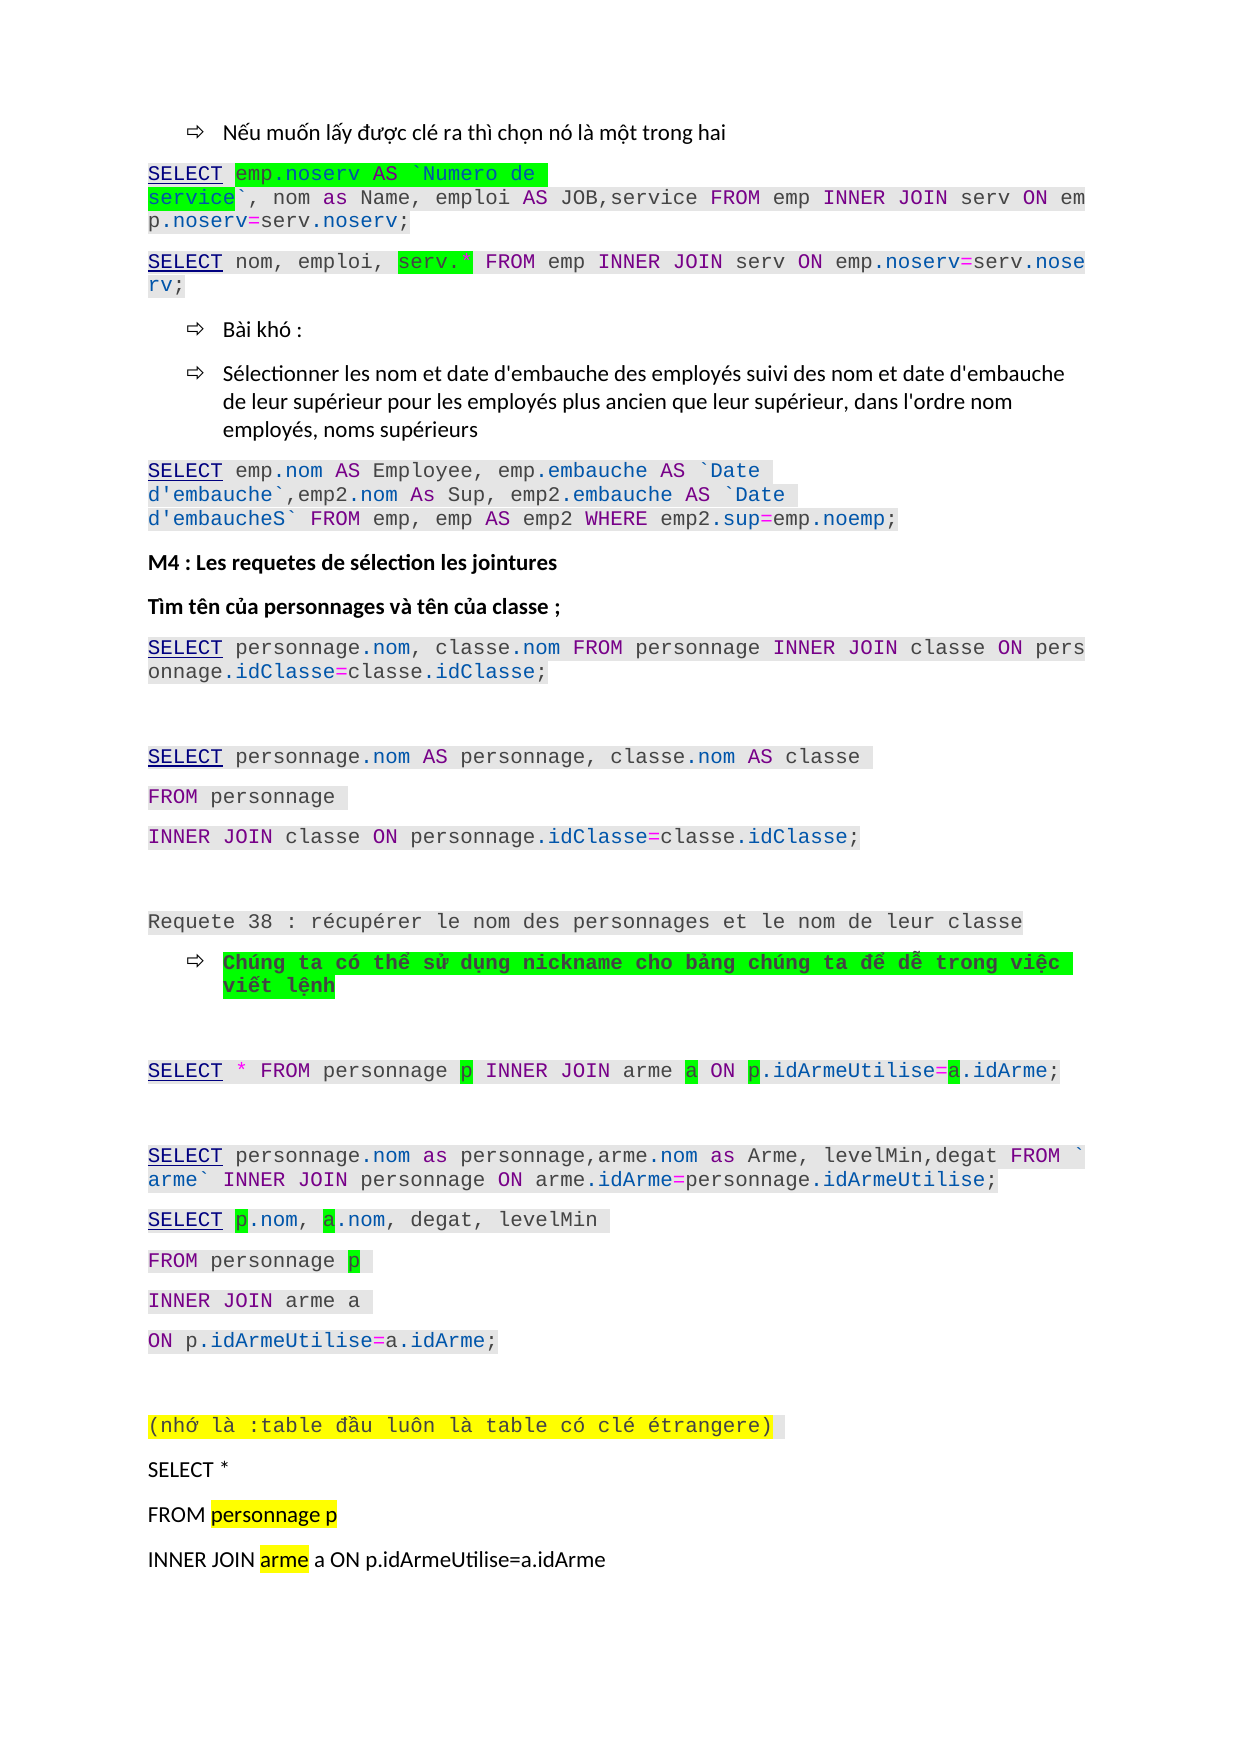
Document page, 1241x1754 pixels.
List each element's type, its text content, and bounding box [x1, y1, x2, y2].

text INNER JOIN arme a ON p.idArmeUtilise=a.idArme [148, 1545, 1093, 1573]
text ON p.idArmeUtilise=a.idArme; [148, 1330, 1093, 1354]
text SELECT * [148, 1456, 1093, 1484]
list Sélectionner les nom et date d'embauche des employés suivi des nom et date d'embauche de leur supérieur pour les employés plus ancien que leur supérieur, dans l'ordre nom employés, noms supérieurs [185, 359, 1093, 443]
text SELECT nom, emploi, serv.* FROM emp INNER JOIN serv ON emp.noserv=serv.noserv; [148, 251, 1093, 298]
text SELECT emp.noserv AS `Numero de service`, nom as Name, emploi AS JOB,service FROM emp INNER JOIN serv ON emp.noserv=serv.noserv; [148, 163, 1093, 234]
text Requete 38 : récupérer le nom des personnages et le nom de leur classe [148, 911, 1093, 935]
text SELECT personnage.nom, classe.nom FROM personnage INNER JOIN classe ON personnage.idClasse=classe.idClasse; [148, 637, 1093, 684]
text FROM personnage p [148, 1250, 1093, 1273]
text FROM personnage p [148, 1500, 1093, 1528]
text M4 : Les requetes de sélection les jointures [148, 548, 1093, 576]
list Chúng ta có thể sử dụng nickname cho bảng chúng ta để dễ trong việc viết lệnh [185, 952, 1093, 999]
list Bài khó : [185, 315, 1093, 343]
list Nếu muốn lấy được clé ra thì chọn nó là một trong hai [185, 118, 1093, 147]
text SELECT personnage.nom AS personnage, classe.nom AS classe [148, 746, 1093, 769]
text INNER JOIN arme a [148, 1290, 1093, 1314]
text (nhớ là :table đầu luôn là table có clé étrangere) [148, 1415, 1093, 1439]
text Tìm tên của personnages và tên của classe ; [148, 592, 1093, 621]
text SELECT * FROM personnage p INNER JOIN arme a ON p.idArmeUtilise=a.idArme; [148, 1060, 1093, 1084]
text SELECT p.nom, a.nom, degat, levelMin [148, 1209, 1093, 1233]
text INNER JOIN classe ON personnage.idClasse=classe.idClasse; [148, 826, 1093, 850]
text SELECT personnage.nom as personnage,arme.nom as Arme, levelMin,degat FROM `arme` INNER JOIN personnage ON arme.idArme=personnage.idArmeUtilise; [148, 1145, 1093, 1193]
text SELECT emp.nom AS Employee, emp.embauche AS `Date d'embauche`,emp2.nom As Sup, emp2.embauche AS `Date d'embaucheS` FROM emp, emp AS emp2 WHERE emp2.sup=emp.noemp; [148, 460, 1093, 531]
text FROM personnage [148, 786, 1093, 810]
